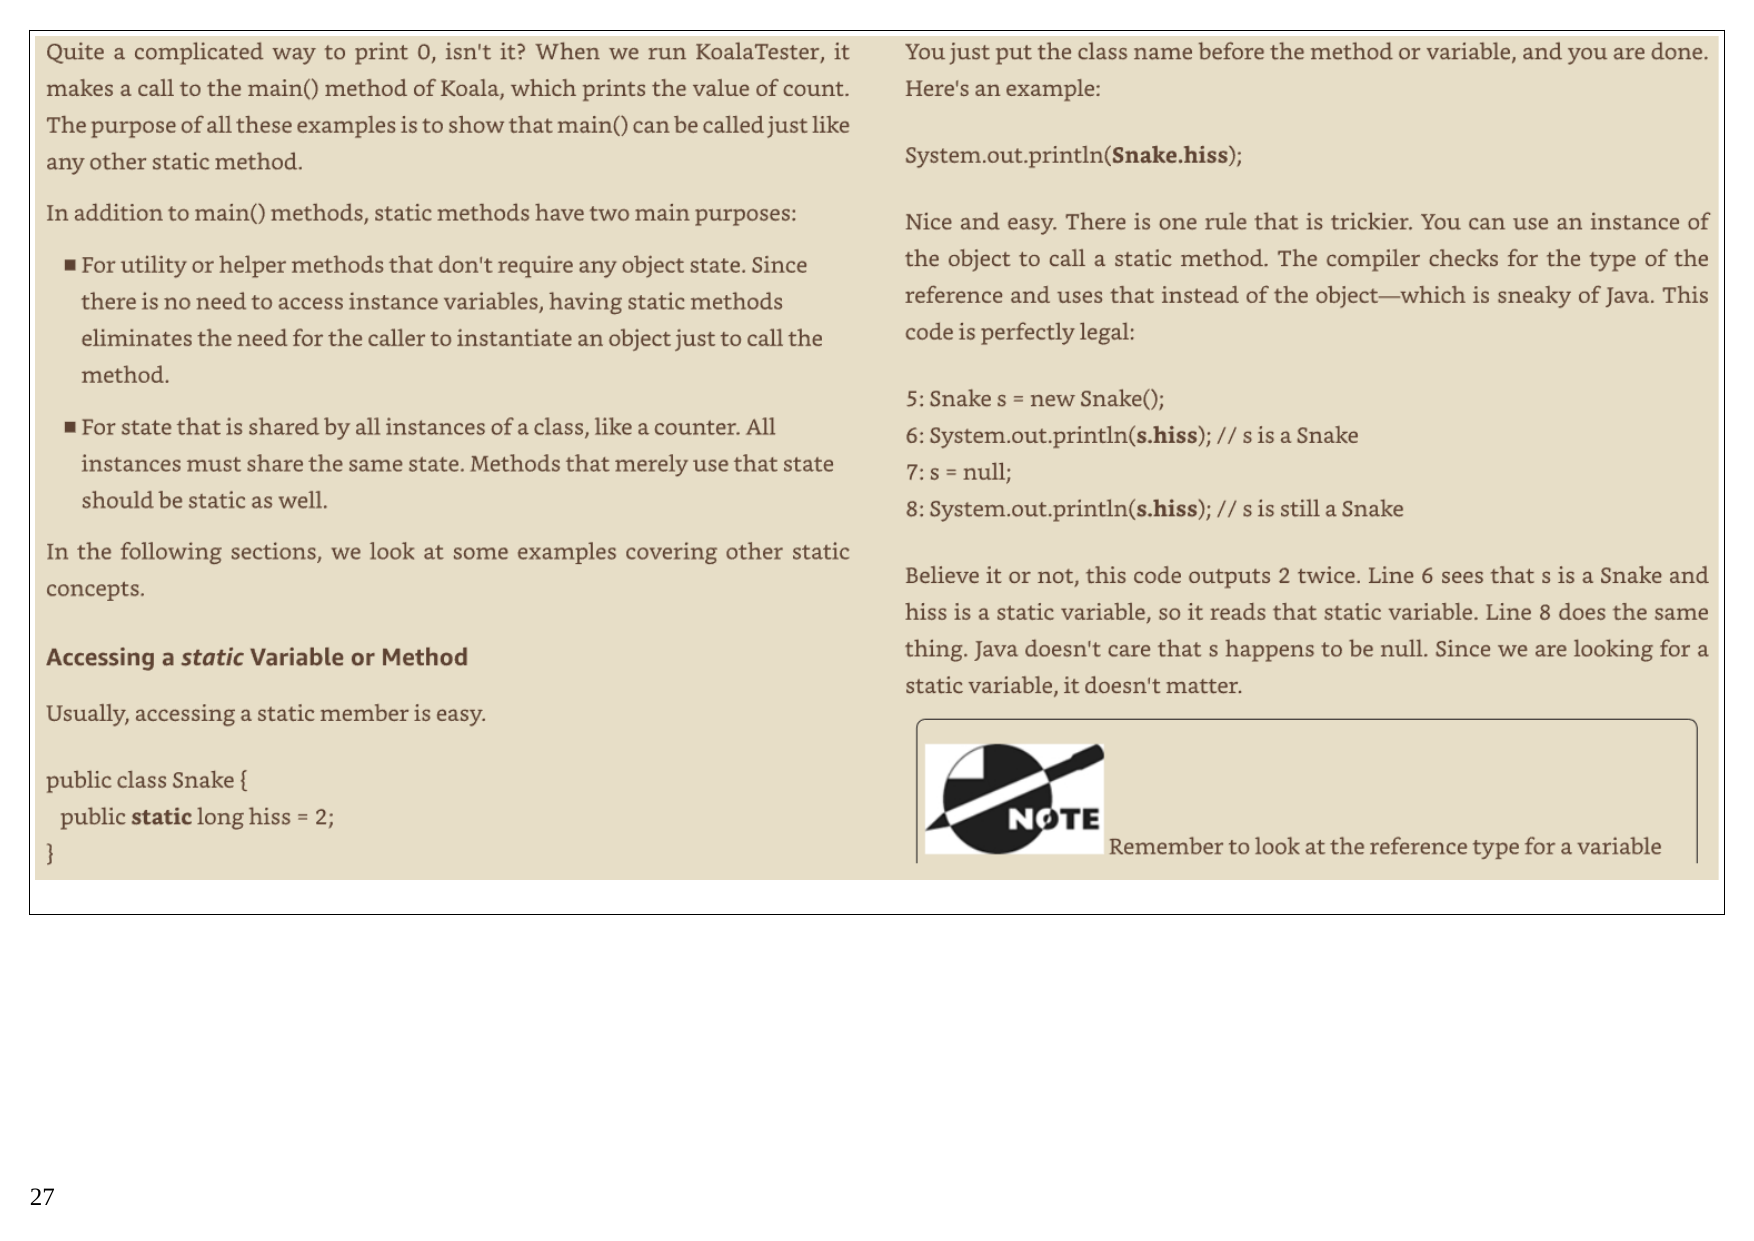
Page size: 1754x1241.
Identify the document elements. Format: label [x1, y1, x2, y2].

picture [35, 36, 1719, 880]
table_cell [30, 31, 1724, 914]
